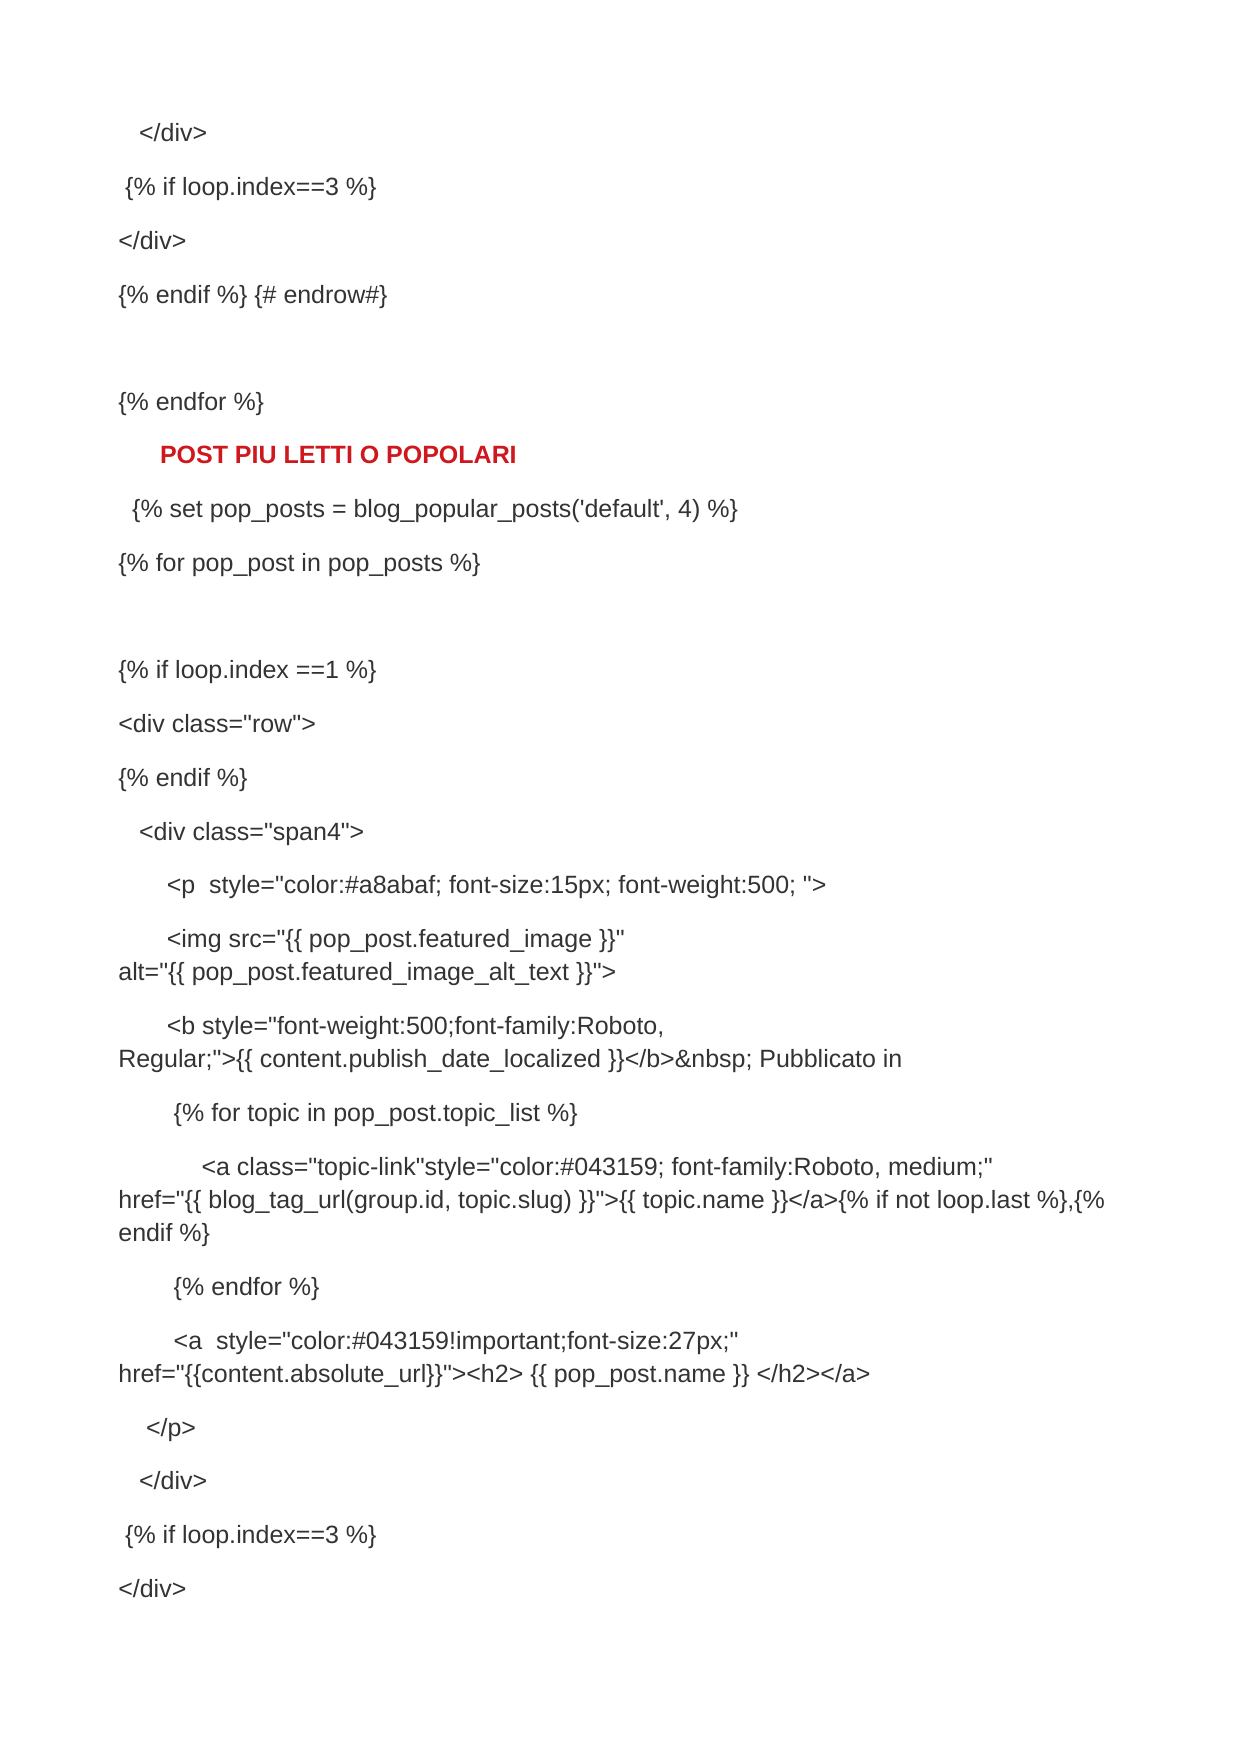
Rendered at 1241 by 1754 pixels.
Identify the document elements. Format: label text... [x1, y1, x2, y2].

text </div> [118, 1574, 1122, 1603]
text {% for topic in pop_post.topic_list %} [118, 1098, 1122, 1127]
text <b style="font-weight:500;font-family:Roboto, Regular;">{{ content.publish_date_localized }}</b>&nbsp; Pubblicato in [118, 1011, 1122, 1073]
text <a class="topic-link"style="color:#043159; font-family:Roboto, medium;" href="{{ blog_tag_url(group.id, topic.slug) }}">{{ topic.name }}</a>{% if not loop.last %},{% endif %} [118, 1152, 1122, 1247]
text <div class="span4"> [118, 817, 1122, 845]
text {% set pop_posts = blog_popular_posts('default', 4) %} [118, 494, 1122, 523]
text </p> [118, 1412, 1122, 1441]
text POST PIU LETTI O POPOLARI [118, 440, 1122, 469]
text {% endfor %} [118, 1272, 1122, 1301]
text {% endif %} {# endrow#} [118, 280, 1122, 308]
text {% for pop_post in pop_posts %} [118, 548, 1122, 577]
text </div> [118, 118, 1122, 147]
text {% if loop.index==3 %} [118, 1520, 1122, 1549]
text {% if loop.index ==1 %} [118, 655, 1122, 684]
text </div> [118, 226, 1122, 254]
text {% if loop.index==3 %} [118, 172, 1122, 201]
text <p style="color:#a8abaf; font-size:15px; font-weight:500; "> [118, 870, 1122, 899]
text <img src="{{ pop_post.featured_image }}" alt="{{ pop_post.featured_image_alt_text }}"> [118, 924, 1122, 986]
text <a style="color:#043159!important;font-size:27px;" href="{{content.absolute_url}}"><h2> {{ pop_post.name }} </h2></a> [118, 1326, 1122, 1387]
text {% endif %} [118, 763, 1122, 791]
text </div> [118, 1466, 1122, 1495]
text <div class="row"> [118, 709, 1122, 738]
text {% endfor %} [118, 387, 1122, 415]
